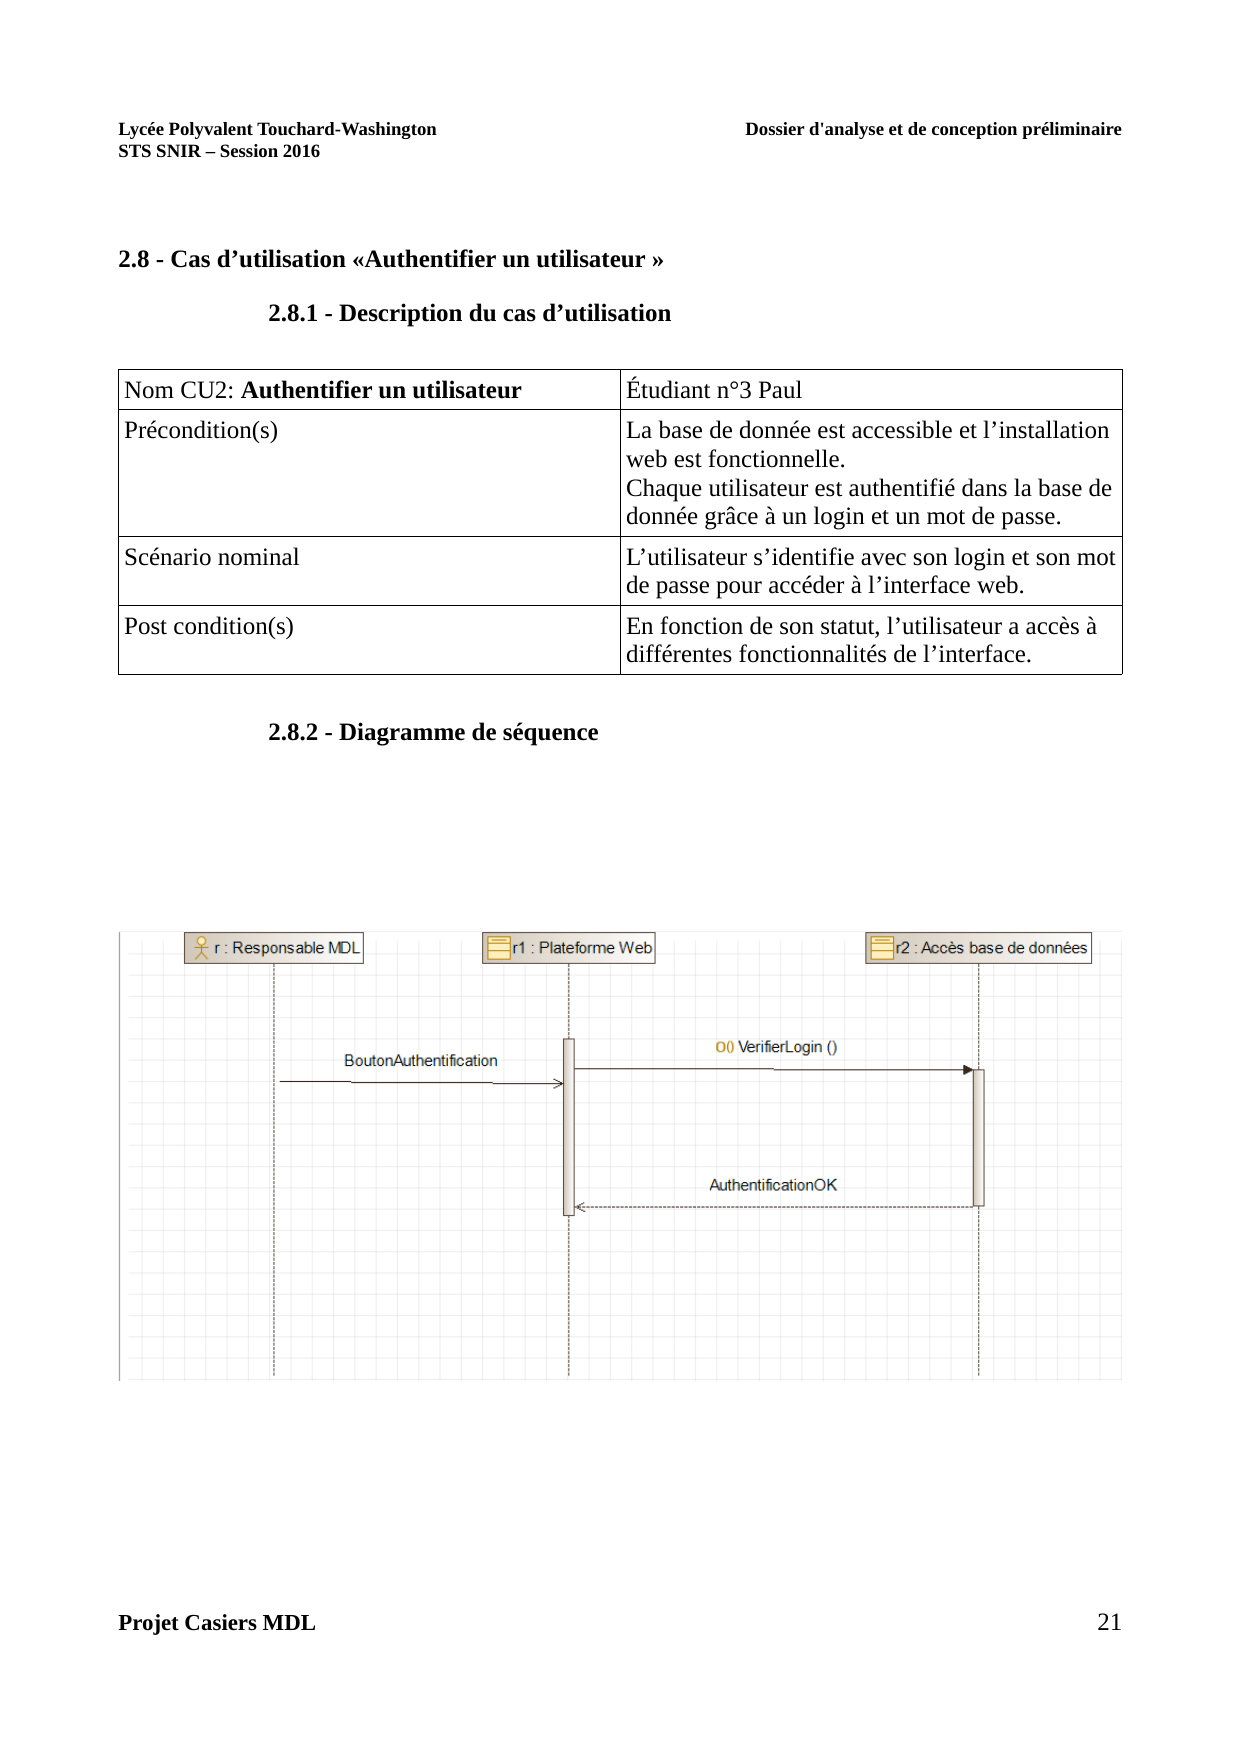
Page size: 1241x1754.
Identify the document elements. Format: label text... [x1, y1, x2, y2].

table_cell Scénario nominal [119, 537, 620, 605]
table_cell L’utilisateur s’identifie avec son login et son mot de passe pour accéder à l’interface web. [621, 537, 1122, 605]
table_header Étudiant n°3 Paul [621, 370, 1122, 409]
picture [118, 931, 1123, 1381]
table_cell La base de donnée est accessible et l’installation web est fonctionnelle. Chaque utilisateur est authentifié dans la base de donnée grâce à un login et un mot de passe. [621, 410, 1122, 536]
table_cell Post condition(s) [119, 606, 620, 674]
table_header Nom CU2: Authentifier un utilisateur [119, 370, 620, 409]
subtitle 2.8.2 - Diagramme de séquence [118, 717, 1122, 746]
subtitle 2.8.1 - Description du cas d’utilisation [118, 294, 1122, 328]
table_cell Précondition(s) [119, 410, 620, 536]
subtitle 2.8 - Cas d’utilisation «Authentifier un utilisateur » [118, 244, 1122, 273]
table_cell En fonction de son statut, l’utilisateur a accès à différentes fonctionnalités de l’interface. [621, 606, 1122, 674]
